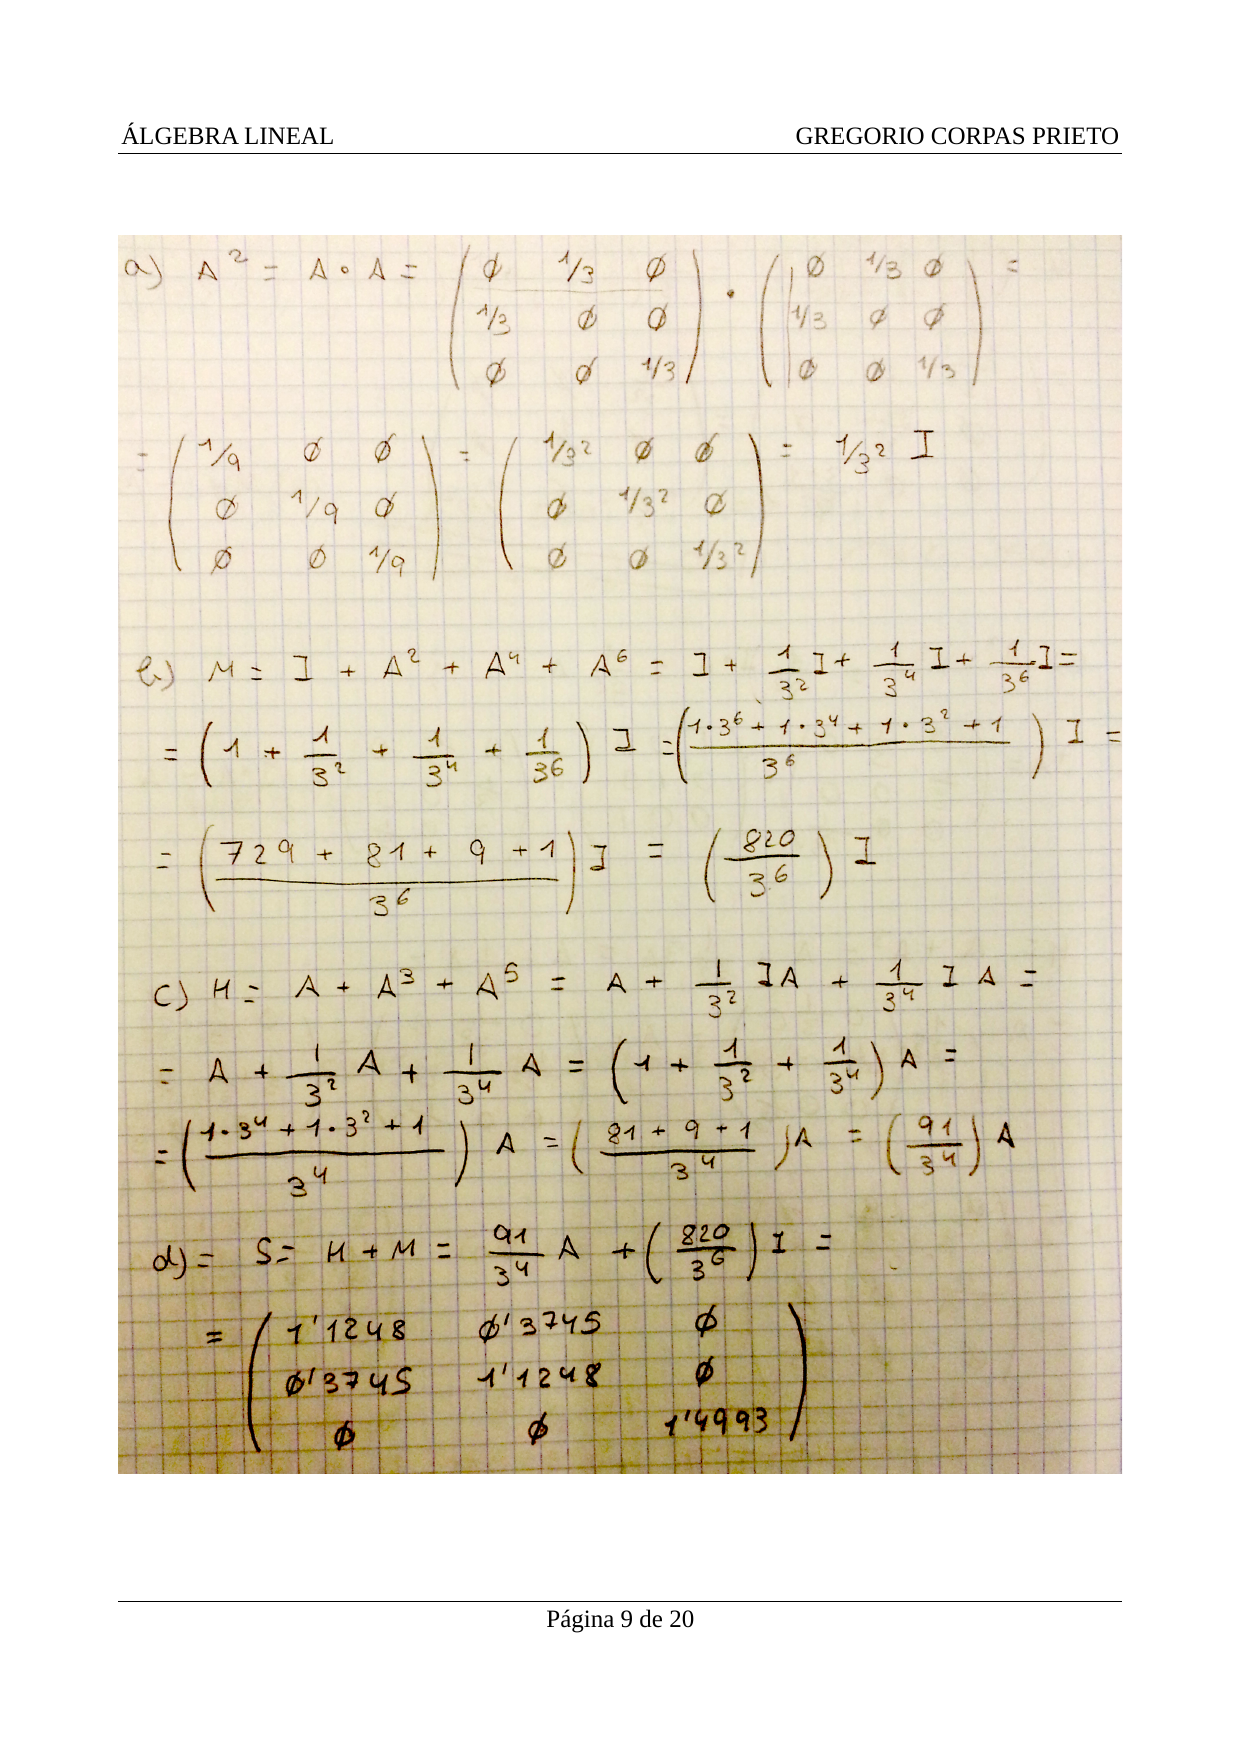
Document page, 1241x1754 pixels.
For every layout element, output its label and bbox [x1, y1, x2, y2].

picture [118, 235, 1123, 1474]
